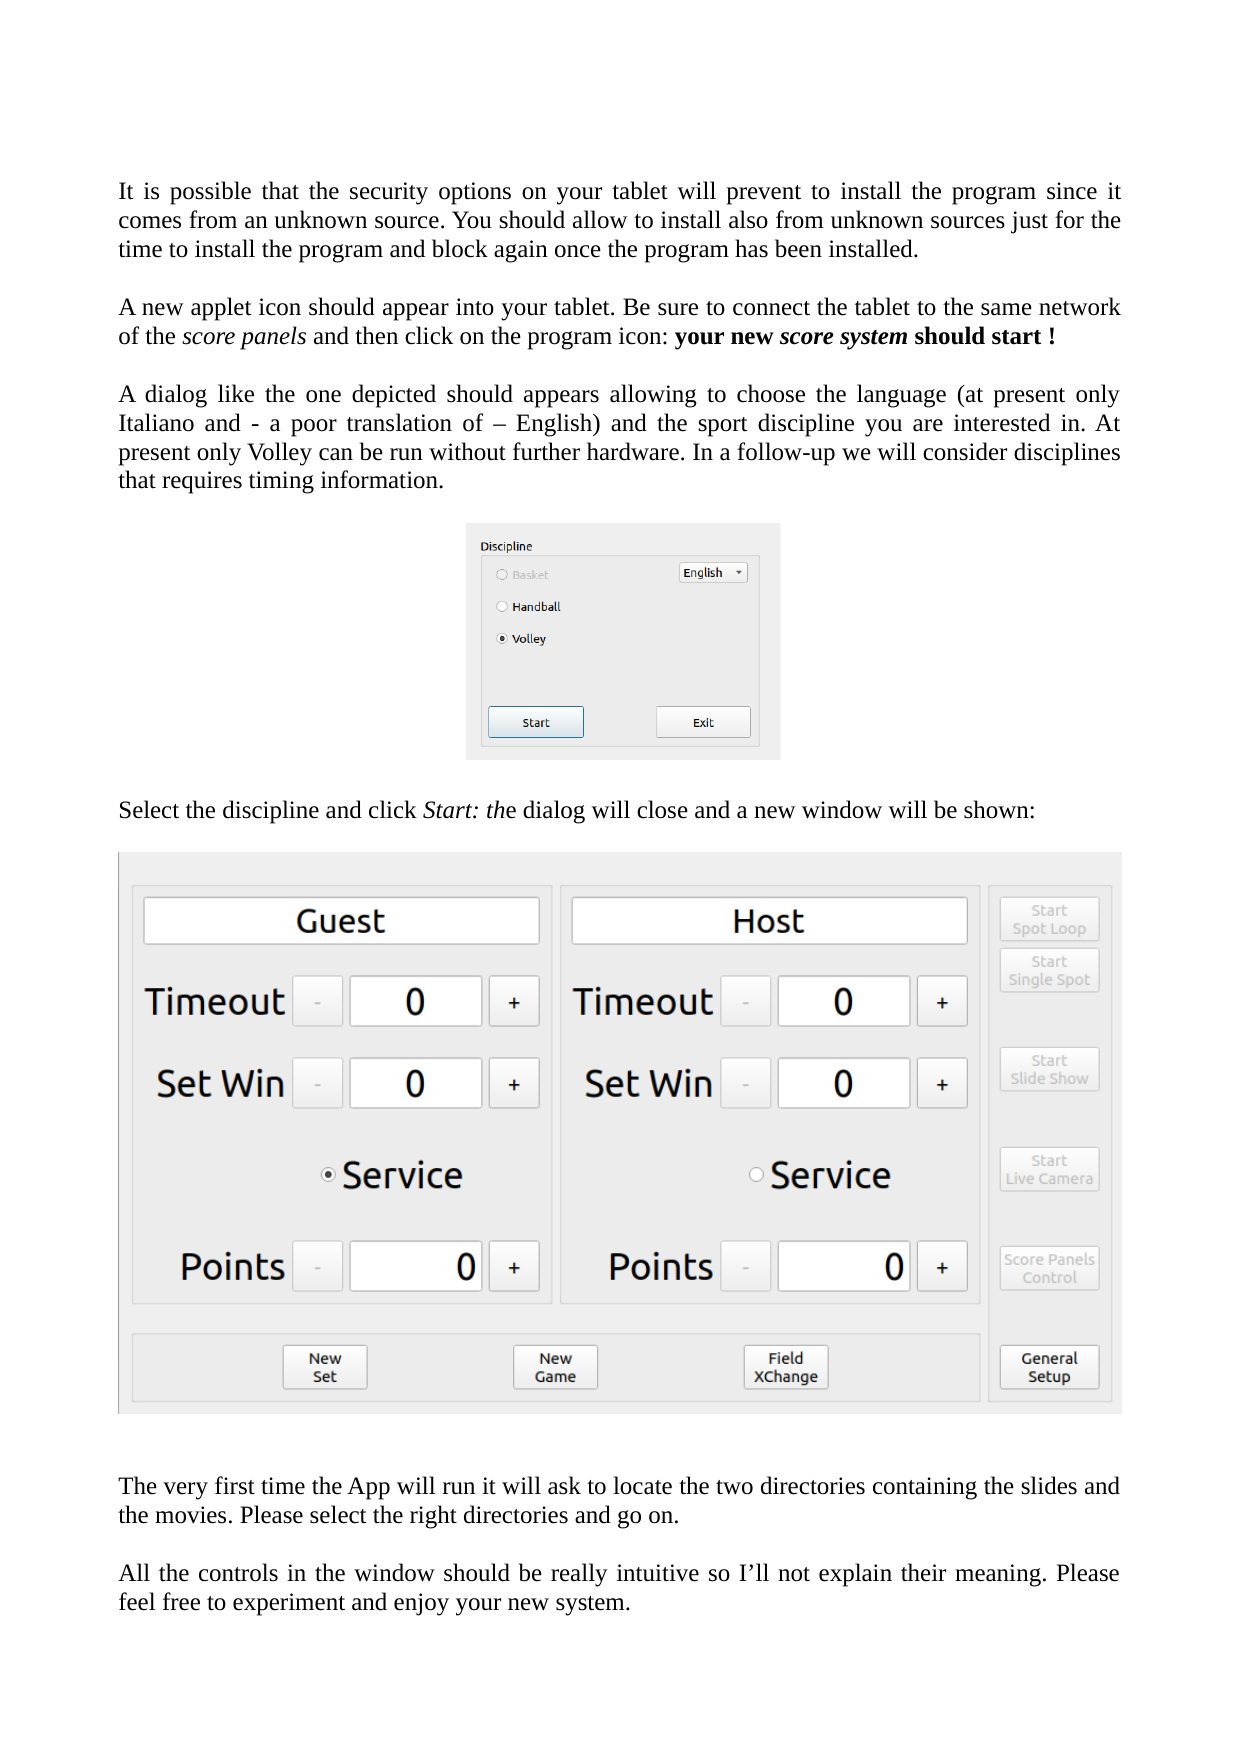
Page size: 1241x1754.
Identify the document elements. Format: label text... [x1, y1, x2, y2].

text The very first time the App will run it will ask to locate the two directories containing the slides and the movies. Please select the right directories and go on. [118, 1471, 1122, 1529]
text It is possible that the security options on your tablet will prevent to install the program since it comes from an unknown source. You should allow to install also from unknown sources just for the time to install the program and block again once the program has been installed. [118, 176, 1122, 263]
text A dialog like the one depicted should appears allowing to choose the language (at present only Italiano and - a poor translation of – English) and the sport discipline you are interested in. At present only Volley can be run without further hardware. In a follow-up we will consider disciplines that requires timing information. [118, 379, 1122, 494]
picture [465, 523, 781, 760]
text Select the discipline and click Start: the dialog will close and a new window will be shown: [118, 795, 1122, 823]
text A new applet icon should appear into your tablet. Be sure to connect the tablet to the same network of the score panels and then click on the program icon: your new score system should start ! [118, 292, 1122, 349]
picture [118, 852, 1123, 1414]
text All the controls in the window should be really intuitive so I’ll not explain their meaning. Please feel free to experiment and enjoy your new system. [118, 1558, 1122, 1616]
